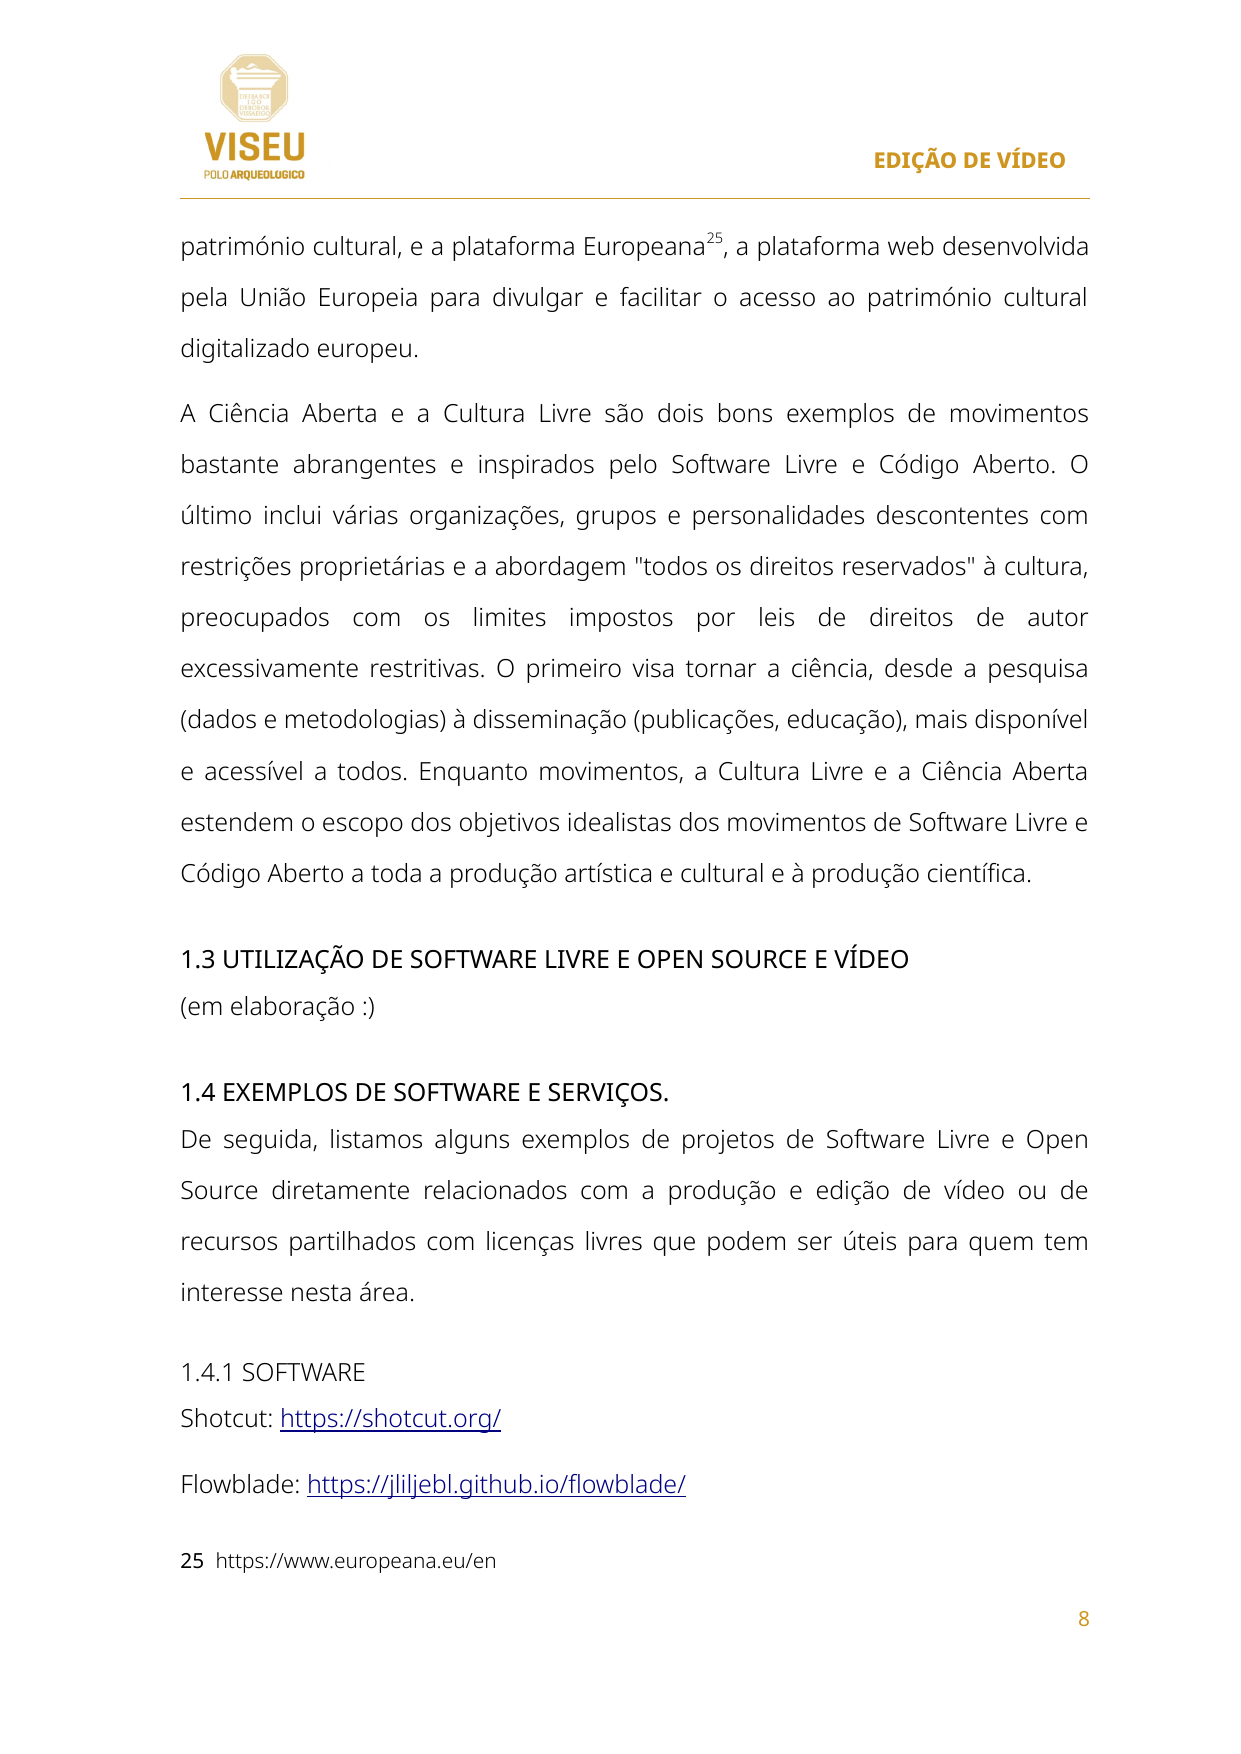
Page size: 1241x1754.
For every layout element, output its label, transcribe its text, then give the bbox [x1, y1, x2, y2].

text De seguida, listamos alguns exemplos de projetos de Software Livre e Open Source diretamente relacionados com a produção e edição de vídeo ou de recursos partilhados com licenças livres que podem ser úteis para quem tem interesse nesta área. [180, 1121, 1090, 1308]
text (em elaboração :) [180, 988, 1090, 1022]
subtitle 1.4.1 Software [180, 1354, 1090, 1389]
text Flowblade: https://jliljebl.github.io/flowblade/ [180, 1467, 1090, 1501]
text Shotcut: https://shotcut.org/ [180, 1401, 1090, 1435]
text património cultural, e a plataforma Europeana, a plataforma web desenvolvida pela União Europeia para divulgar e facilitar o acesso ao património cultural digitalizado europeu. [180, 228, 1090, 364]
text A Ciência Aberta e a Cultura Livre são dois bons exemplos de movimentos bastante abrangentes e inspirados pelo Software Livre e Código Aberto. O último inclui várias organizações, grupos e personalidades descontentes com restrições proprietárias e a abordagem "todos os direitos reservados" à cultura, preocupados com os limites impostos por leis de direitos de autor excessivamente restritivas. O primeiro visa tornar a ciência, desde a pesquisa (dados e metodologias) à disseminação (publicações, educação), mais disponível e acessível a todos. Enquanto movimentos, a Cultura Livre e a Ciência Aberta estendem o escopo dos objetivos idealistas dos movimentos de Software Livre e Código Aberto a toda a produção artística e cultural e à produção científica. [180, 396, 1090, 889]
subtitle 1.3 UtilizaçÃO de Software Livre e Open Source e VÍDEO [180, 942, 1090, 976]
subtitle 1.4 Exemplos de software e serviços. [180, 1075, 1090, 1109]
text https://www.europeana.eu/en [180, 1547, 1090, 1575]
